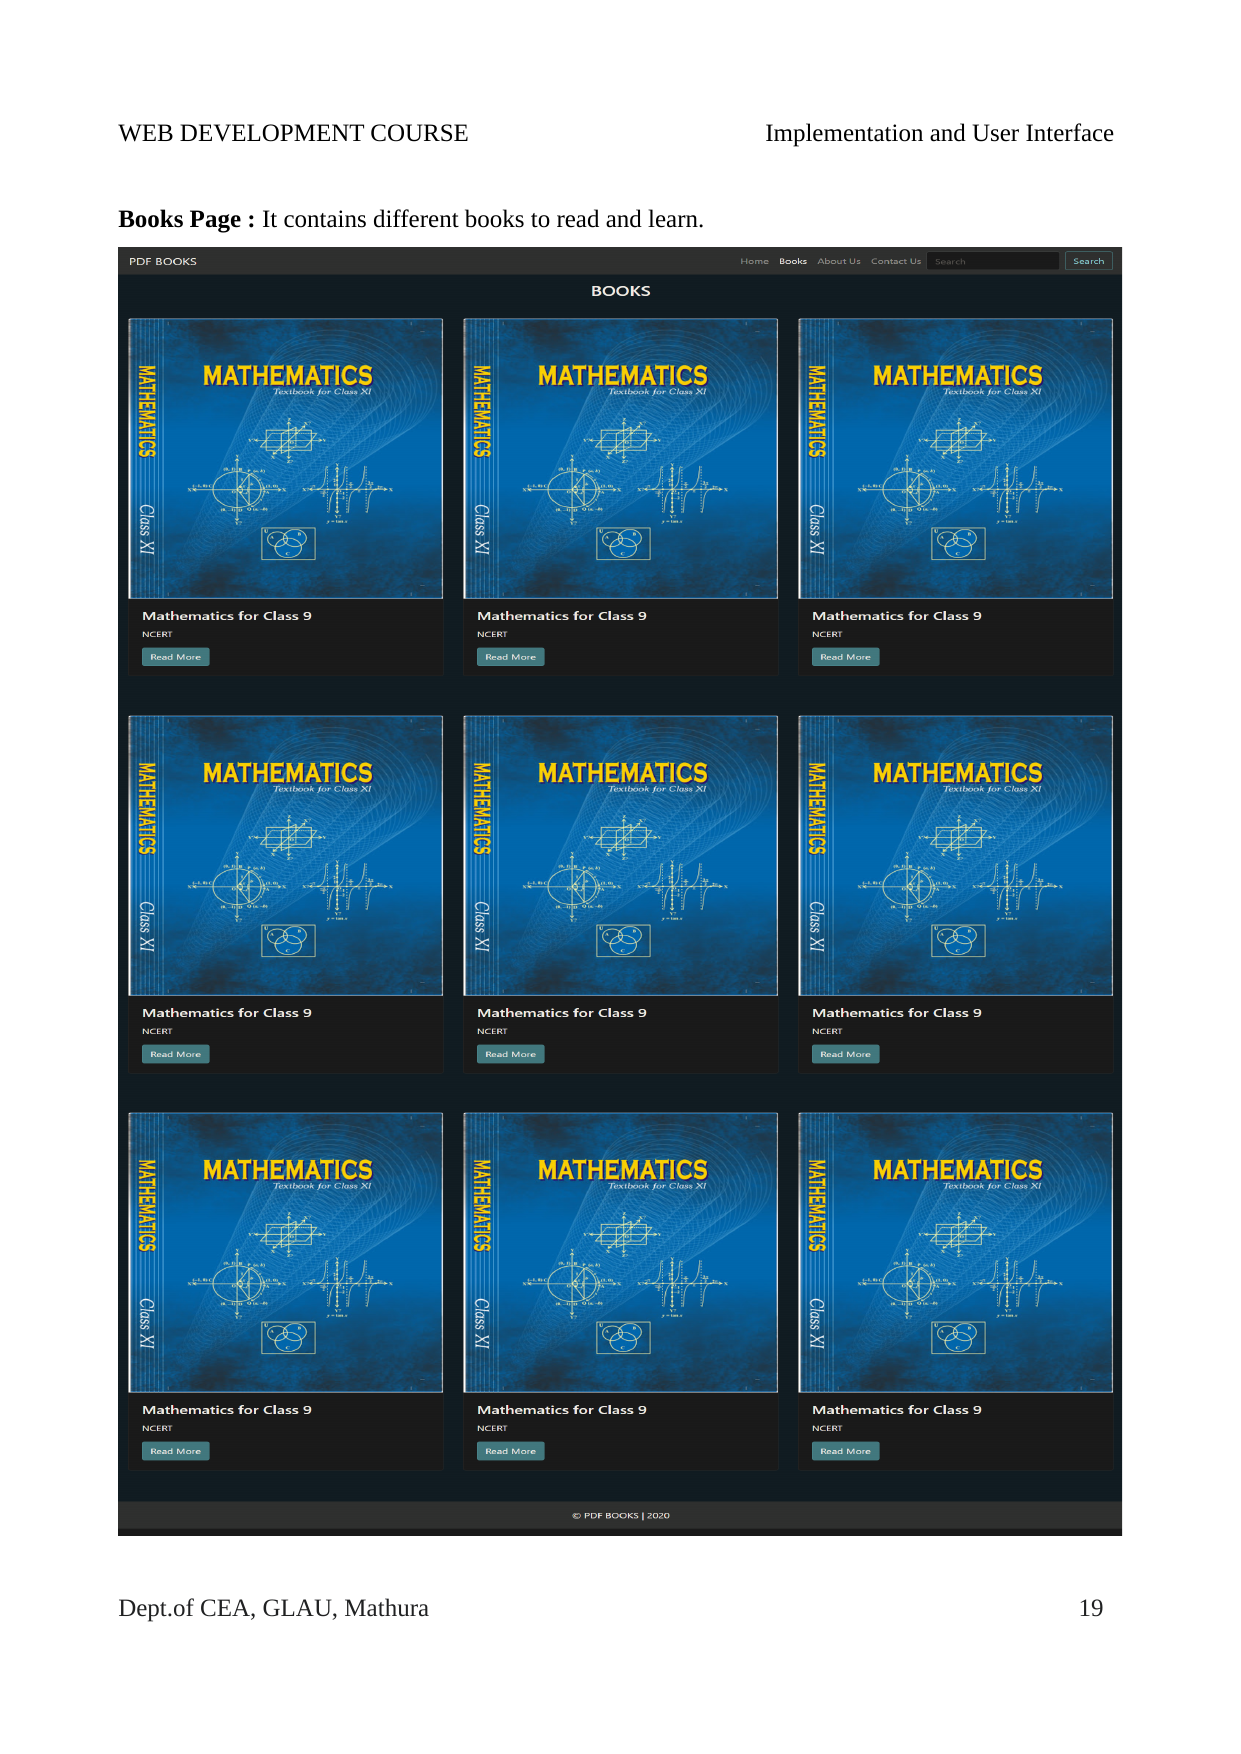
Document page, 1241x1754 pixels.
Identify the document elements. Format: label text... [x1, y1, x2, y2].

picture [118, 247, 1123, 1536]
text Books Page : It contains different books to read and learn. [118, 204, 1122, 233]
text Dept.of CEA, GLAU, Mathura 19 [118, 1593, 1122, 1622]
text WEB DEVELOPMENT COURSE Implementation and User Interface [118, 118, 1122, 147]
